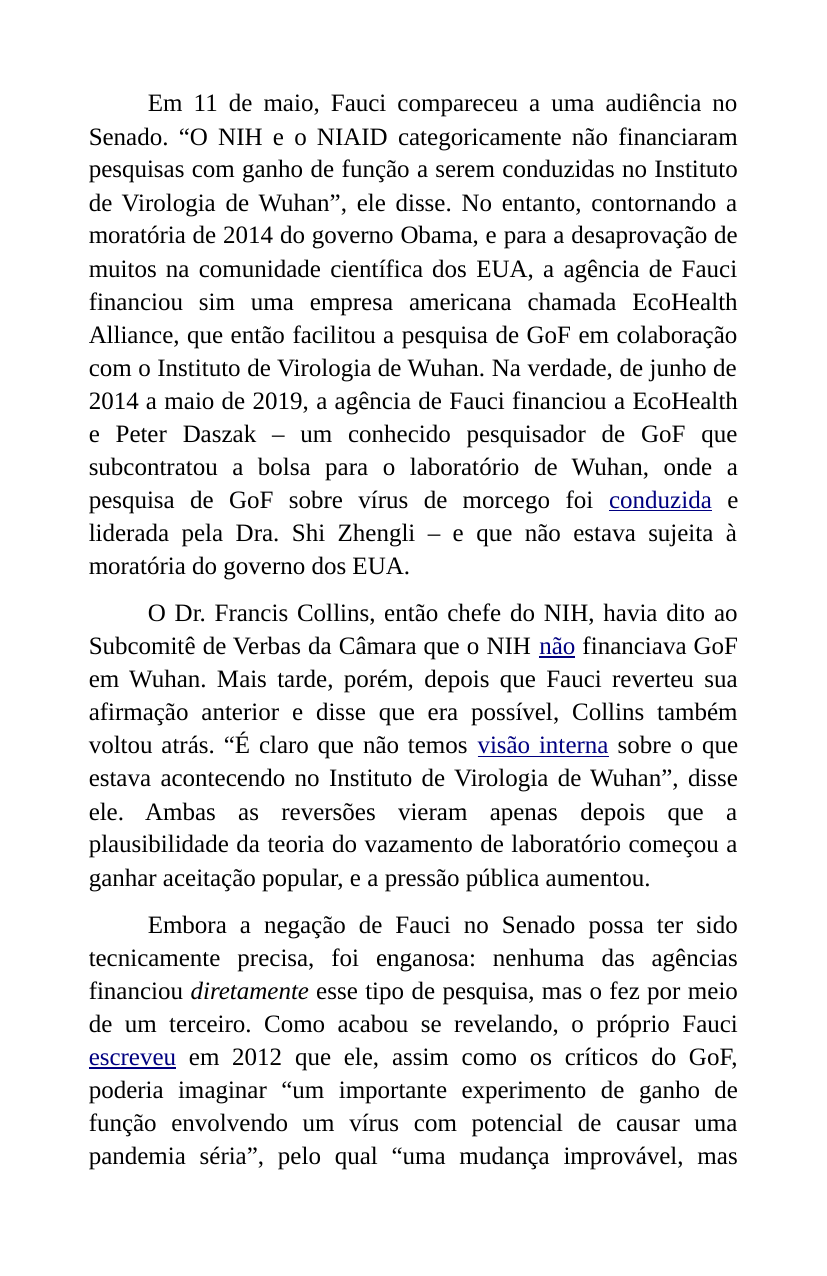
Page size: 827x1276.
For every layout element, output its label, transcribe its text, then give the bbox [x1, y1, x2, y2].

text Embora a negação de Fauci no Senado possa ter sido tecnicamente precisa, foi enganosa: nenhuma das agências financiou diretamente esse tipo de pesquisa, mas o fez por meio de um terceiro. Como acabou se revelando, o próprio Fauci escreveu em 2012 que ele, assim como os críticos do GoF, poderia imaginar “um importante experimento de ganho de função envolvendo um vírus com potencial de causar uma pandemia séria”, pelo qual “uma mudança improvável, mas [88, 910, 738, 1170]
text O Dr. Francis Collins, então chefe do NIH, havia dito ao Subcomitê de Verbas da Câmara que o NIH não financiava GoF em Wuhan. Mais tarde, porém, depois que Fauci reverteu sua afirmação anterior e disse que era possível, Collins também voltou atrás. “É claro que não temos visão interna sobre o que estava acontecendo no Instituto de Virologia de Wuhan”, disse ele. Ambas as reversões vieram apenas depois que a plausibilidade da teoria do vazamento de laboratório começou a ganhar aceitação popular, e a pressão pública aumentou. [88, 598, 738, 891]
text Em 11 de maio, Fauci compareceu a uma audiência no Senado. “O NIH e o NIAID categoricamente não financiaram pesquisas com ganho de função a serem conduzidas no Instituto de Virologia de Wuhan”, ele disse. No entanto, contornando a moratória de 2014 do governo Obama, e para a desaprovação de muitos na comunidade científica dos EUA, a agência de Fauci financiou sim uma empresa americana chamada EcoHealth Alliance, que então facilitou a pesquisa de GoF em colaboração com o Instituto de Virologia de Wuhan. Na verdade, de junho de 2014 a maio de 2019, a agência de Fauci financiou a EcoHealth e Peter Daszak – um conhecido pesquisador de GoF que subcontratou a bolsa para o laboratório de Wuhan, onde a pesquisa de GoF sobre vírus de morcego foi conduzida e liderada pela Dra. Shi Zhengli – e que não estava sujeita à moratória do governo dos EUA. [88, 88, 738, 579]
